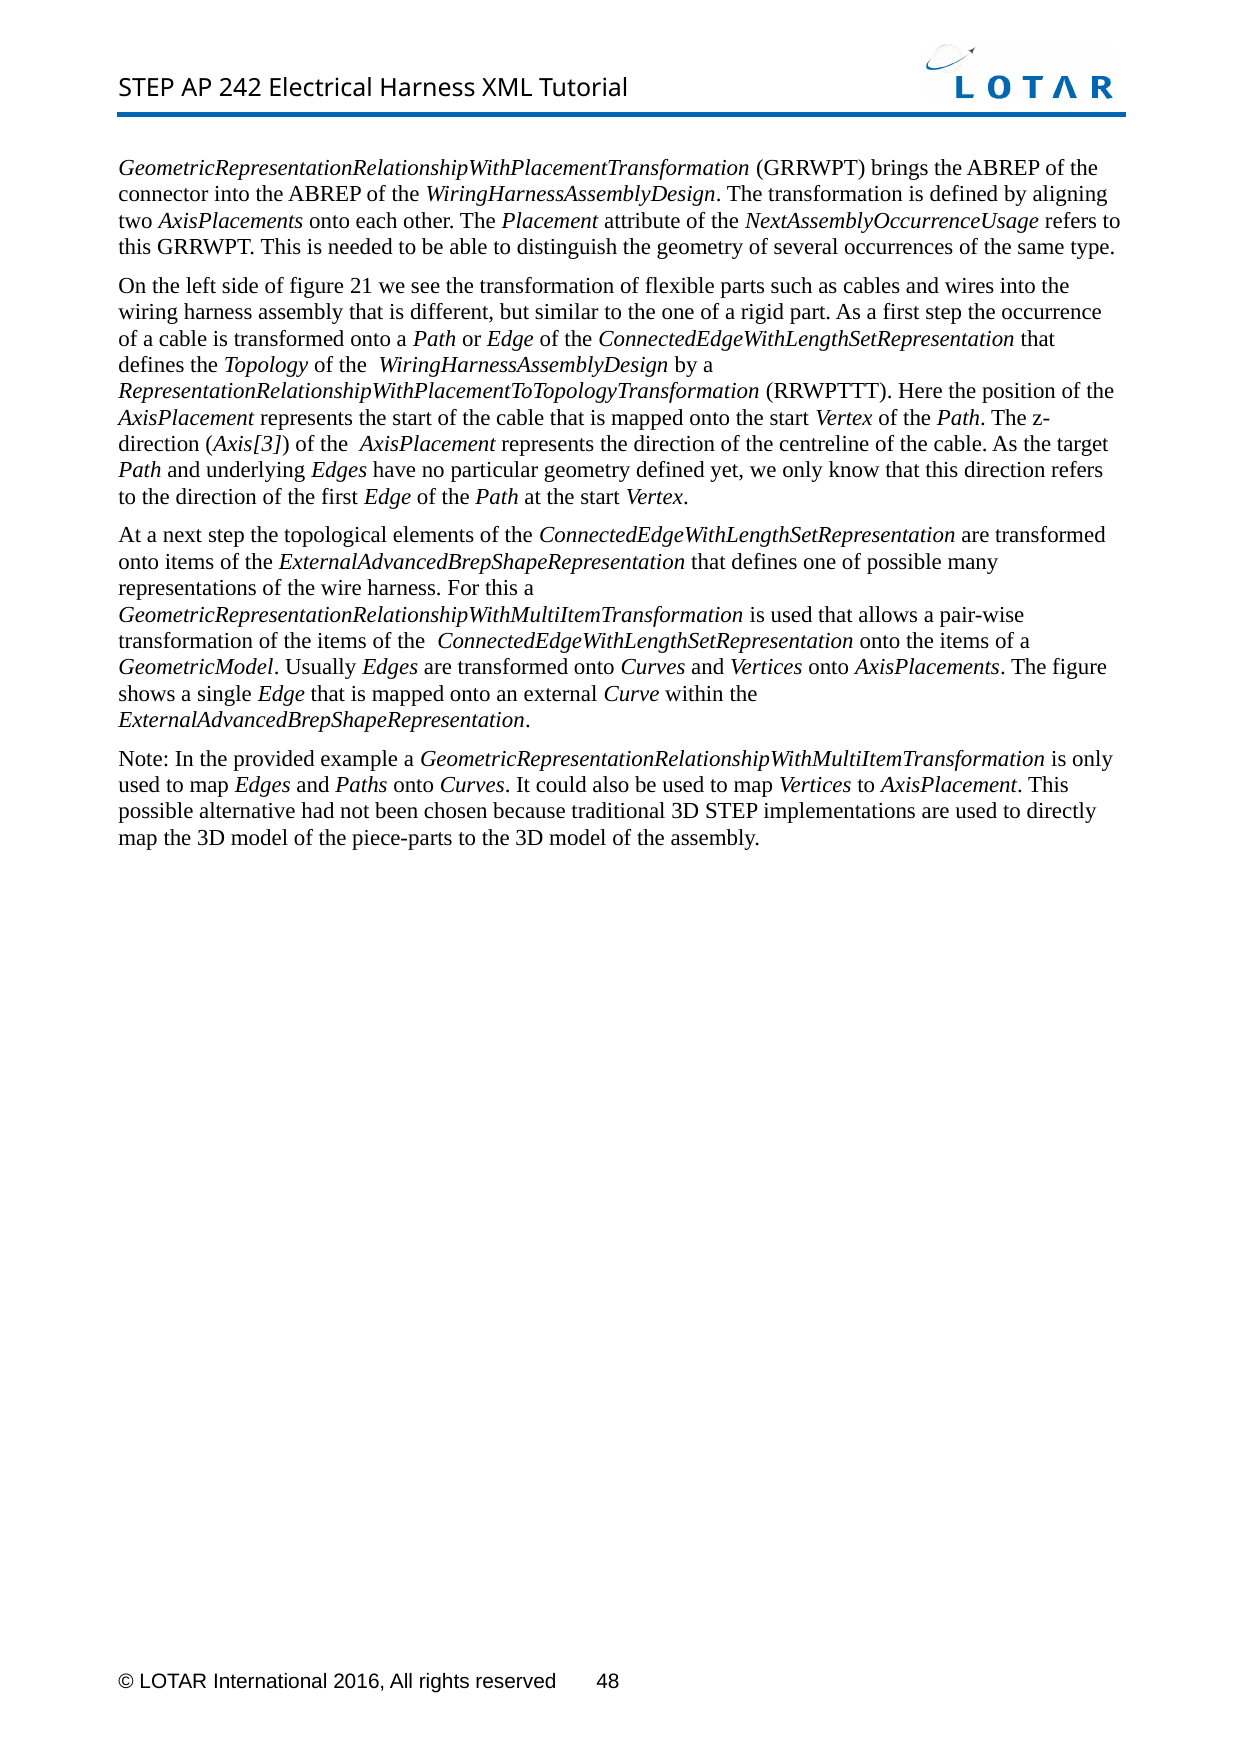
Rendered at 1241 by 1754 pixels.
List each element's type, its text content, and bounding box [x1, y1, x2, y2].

text Note: In the provided example a GeometricRepresentationRelationshipWithMultiItemTransformation is only used to map Edges and Paths onto Curves. It could also be used to map Vertices to AxisPlacement. This possible alternative had not been chosen because traditional 3D STEP implementations are used to directly map the 3D model of the piece-parts to the 3D model of the assembly. [118, 745, 1122, 850]
text GeometricRepresentationRelationshipWithPlacementTransformation (GRRWPT) brings the ABREP of the connector into the ABREP of the WiringHarnessAssemblyDesign. The transformation is defined by aligning two AxisPlacements onto each other. The Placement attribute of the NextAssemblyOccurrenceUsage refers to this GRRWPT. This is needed to be able to distinguish the geometry of several occurrences of the same type. [118, 154, 1122, 259]
text At a next step the topological elements of the ConnectedEdgeWithLengthSetRepresentation are transformed onto items of the ExternalAdvancedBrepShapeRepresentation that defines one of possible many representations of the wire harness. For this a GeometricRepresentationRelationshipWithMultiItemTransformation is used that allows a pair-wise transformation of the items of the ConnectedEdgeWithLengthSetRepresentation onto the items of a GeometricModel. Usually Edges are transformed onto Curves and Vertices onto AxisPlacements. The figure shows a single Edge that is mapped onto an external Curve within the ExternalAdvancedBrepShapeRepresentation. [118, 522, 1122, 732]
text On the left side of figure 21 we see the transformation of flexible parts such as cables and wires into the wiring harness assembly that is different, but similar to the one of a rigid part. As a first step the occurrence of a cable is transformed onto a Path or Edge of the ConnectedEdgeWithLengthSetRepresentation that defines the Topology of the WiringHarnessAssemblyDesign by a RepresentationRelationshipWithPlacementToTopologyTransformation (RRWPTTT). Here the position of the AxisPlacement represents the start of the cable that is mapped onto the start Vertex of the Path. The z-direction (Axis[3]) of the AxisPlacement represents the direction of the centreline of the cable. As the target Path and underlying Edges have no particular geometry defined yet, we only know that this direction refers to the direction of the first Edge of the Path at the start Vertex. [118, 272, 1122, 509]
